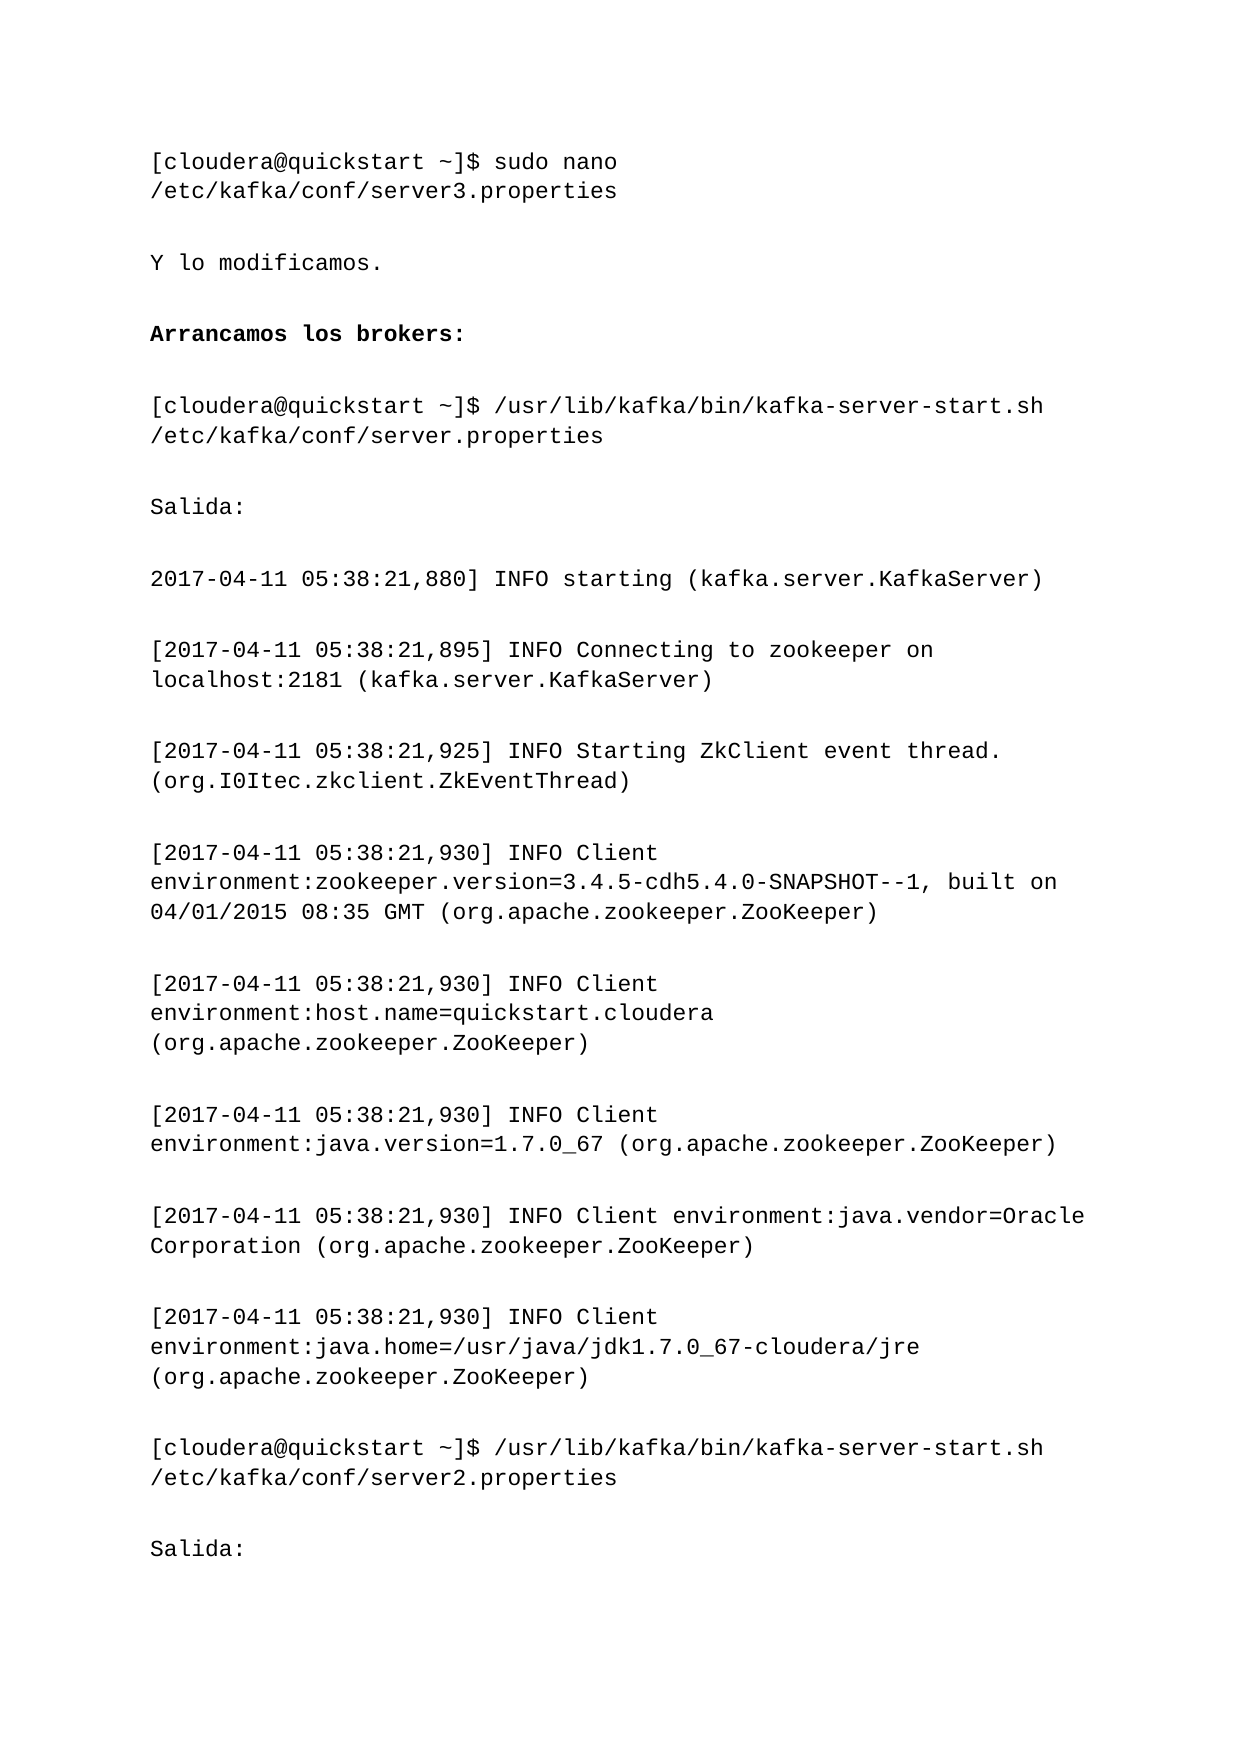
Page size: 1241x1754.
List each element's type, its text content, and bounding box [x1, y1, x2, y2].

text [2017-04-11 05:38:21,930] INFO Client environment:java.home=/usr/java/jdk1.7.0_67-cloudera/jre (org.apache.zookeeper.ZooKeeper) [150, 1305, 1090, 1391]
text 2017-04-11 05:38:21,880] INFO starting (kafka.server.KafkaServer) [150, 567, 1090, 593]
text Salida: [150, 495, 1090, 521]
text Y lo modificamos. [150, 251, 1090, 277]
text Arrancamos los brokers: [150, 323, 1090, 349]
text [cloudera@quickstart ~]$ /usr/lib/kafka/bin/kafka-server-start.sh /etc/kafka/conf/server2.properties [150, 1436, 1090, 1492]
text [cloudera@quickstart ~]$ /usr/lib/kafka/bin/kafka-server-start.sh /etc/kafka/conf/server.properties [150, 394, 1090, 450]
text [2017-04-11 05:38:21,925] INFO Starting ZkClient event thread. (org.I0Itec.zkclient.ZkEventThread) [150, 739, 1090, 795]
text [cloudera@quickstart ~]$ sudo nano /etc/kafka/conf/server3.properties [150, 150, 1090, 206]
text [2017-04-11 05:38:21,930] INFO Client environment:host.name=quickstart.cloudera (org.apache.zookeeper.ZooKeeper) [150, 972, 1090, 1057]
text [2017-04-11 05:38:21,930] INFO Client environment:zookeeper.version=3.4.5-cdh5.4.0-SNAPSHOT--1, built on 04/01/2015 08:35 GMT (org.apache.zookeeper.ZooKeeper) [150, 841, 1090, 926]
text Salida: [150, 1538, 1090, 1564]
text [2017-04-11 05:38:21,930] INFO Client environment:java.version=1.7.0_67 (org.apache.zookeeper.ZooKeeper) [150, 1103, 1090, 1159]
text [2017-04-11 05:38:21,930] INFO Client environment:java.vendor=Oracle Corporation (org.apache.zookeeper.ZooKeeper) [150, 1204, 1090, 1260]
text [2017-04-11 05:38:21,895] INFO Connecting to zookeeper on localhost:2181 (kafka.server.KafkaServer) [150, 638, 1090, 694]
